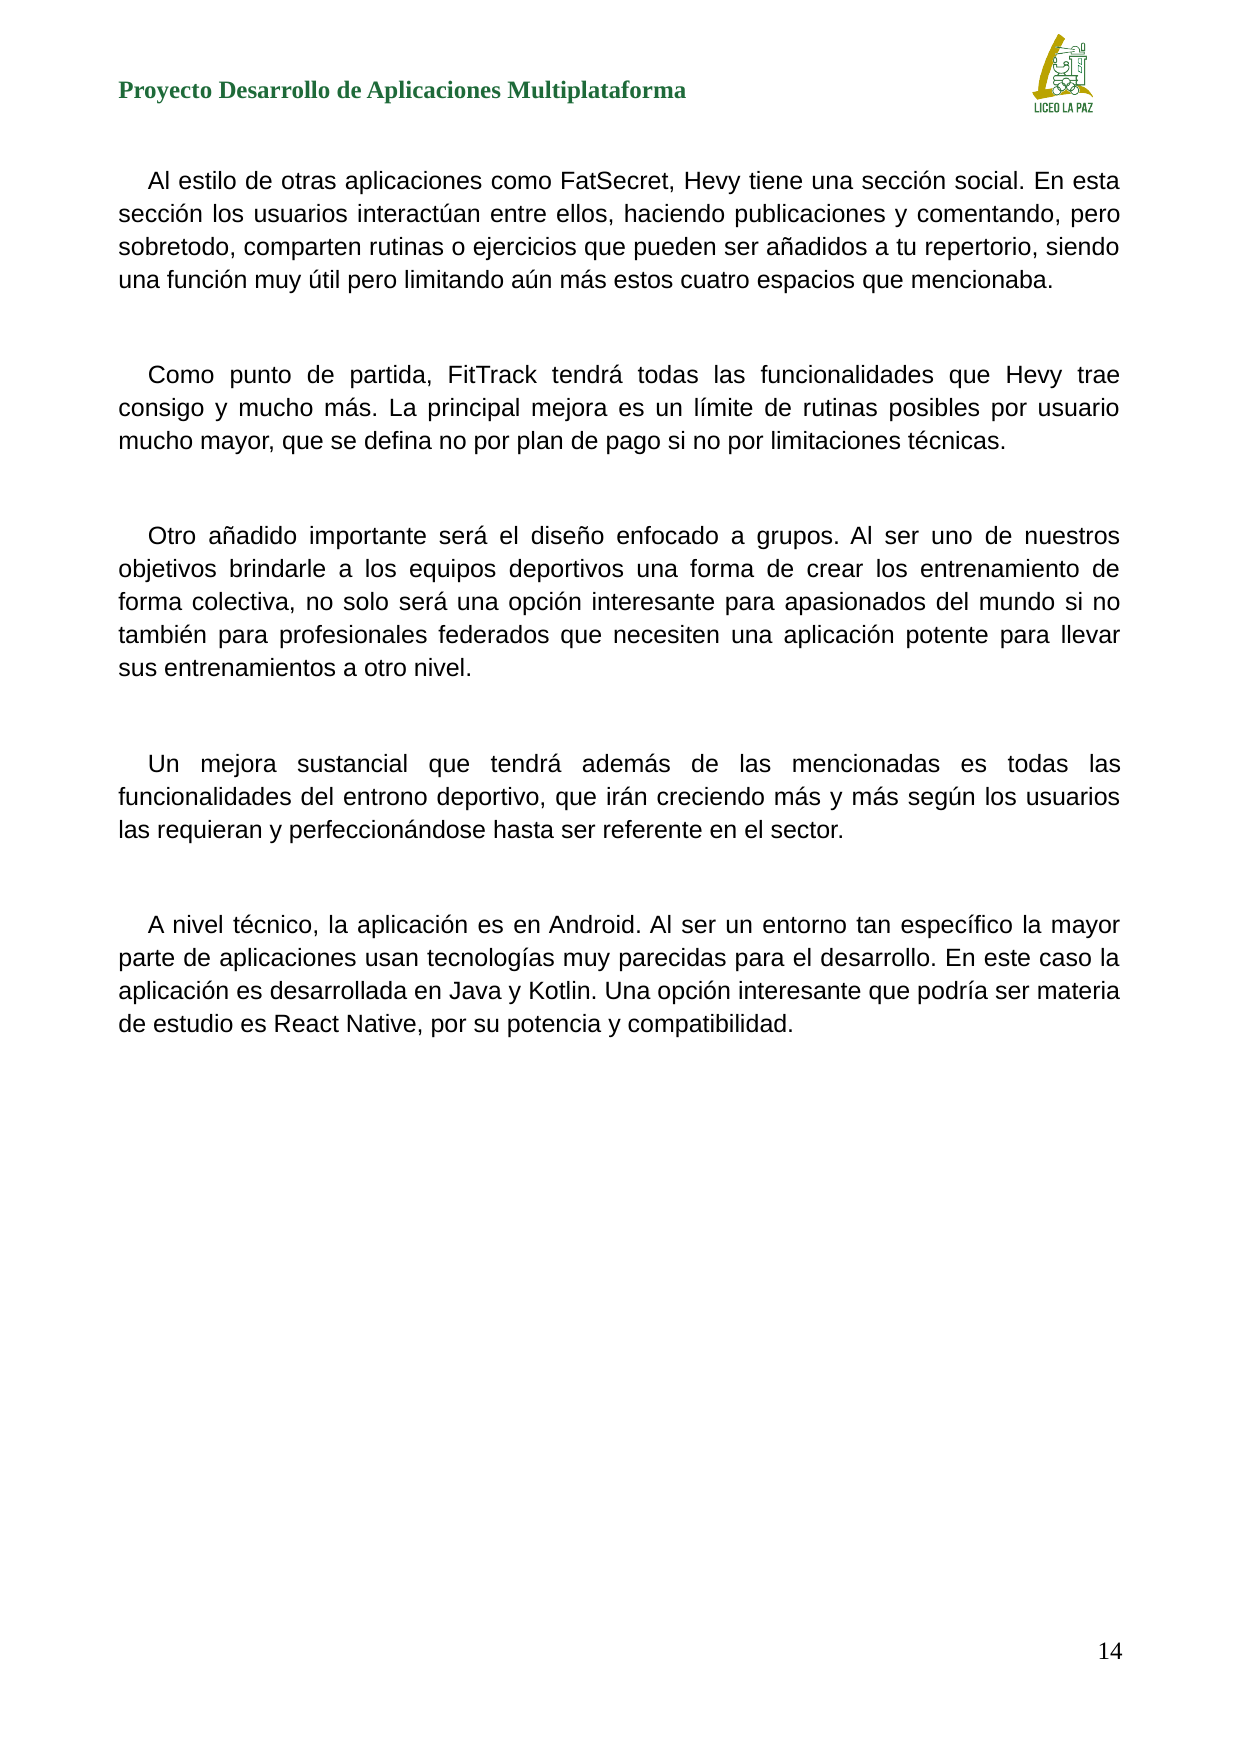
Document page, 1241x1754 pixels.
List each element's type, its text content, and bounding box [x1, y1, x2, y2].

text A nivel técnico, la aplicación es en Android. Al ser un entorno tan específico la mayor parte de aplicaciones usan tecnologías muy parecidas para el desarrollo. En este caso la aplicación es desarrollada en Java y Kotlin. Una opción interesante que podría ser materia de estudio es React Native, por su potencia y compatibilidad. [118, 910, 1122, 1038]
text Al estilo de otras aplicaciones como FatSecret, Hevy tiene una sección social. En esta sección los usuarios interactúan entre ellos, haciendo publicaciones y comentando, pero sobretodo, comparten rutinas o ejercicios que pueden ser añadidos a tu repertorio, siendo una función muy útil pero limitando aún más estos cuatro espacios que mencionaba. [118, 166, 1122, 293]
picture [1025, 26, 1100, 121]
text Un mejora sustancial que tendrá además de las mencionadas es todas las funcionalidades del entrono deportivo, que irán creciendo más y más según los usuarios las requieran y perfeccionándose hasta ser referente en el sector. [118, 748, 1122, 843]
text Otro añadido importante será el diseño enfocado a grupos. Al ser uno de nuestros objetivos brindarle a los equipos deportivos una forma de crear los entrenamiento de forma colectiva, no solo será una opción interesante para apasionados del mundo si no también para profesionales federados que necesiten una aplicación potente para llevar sus entrenamientos a otro nivel. [118, 521, 1122, 682]
text Como punto de partida, FitTrack tendrá todas las funcionalidades que Hevy trae consigo y mucho más. La principal mejora es un límite de rutinas posibles por usuario mucho mayor, que se defina no por plan de pago si no por limitaciones técnicas. [118, 360, 1122, 455]
